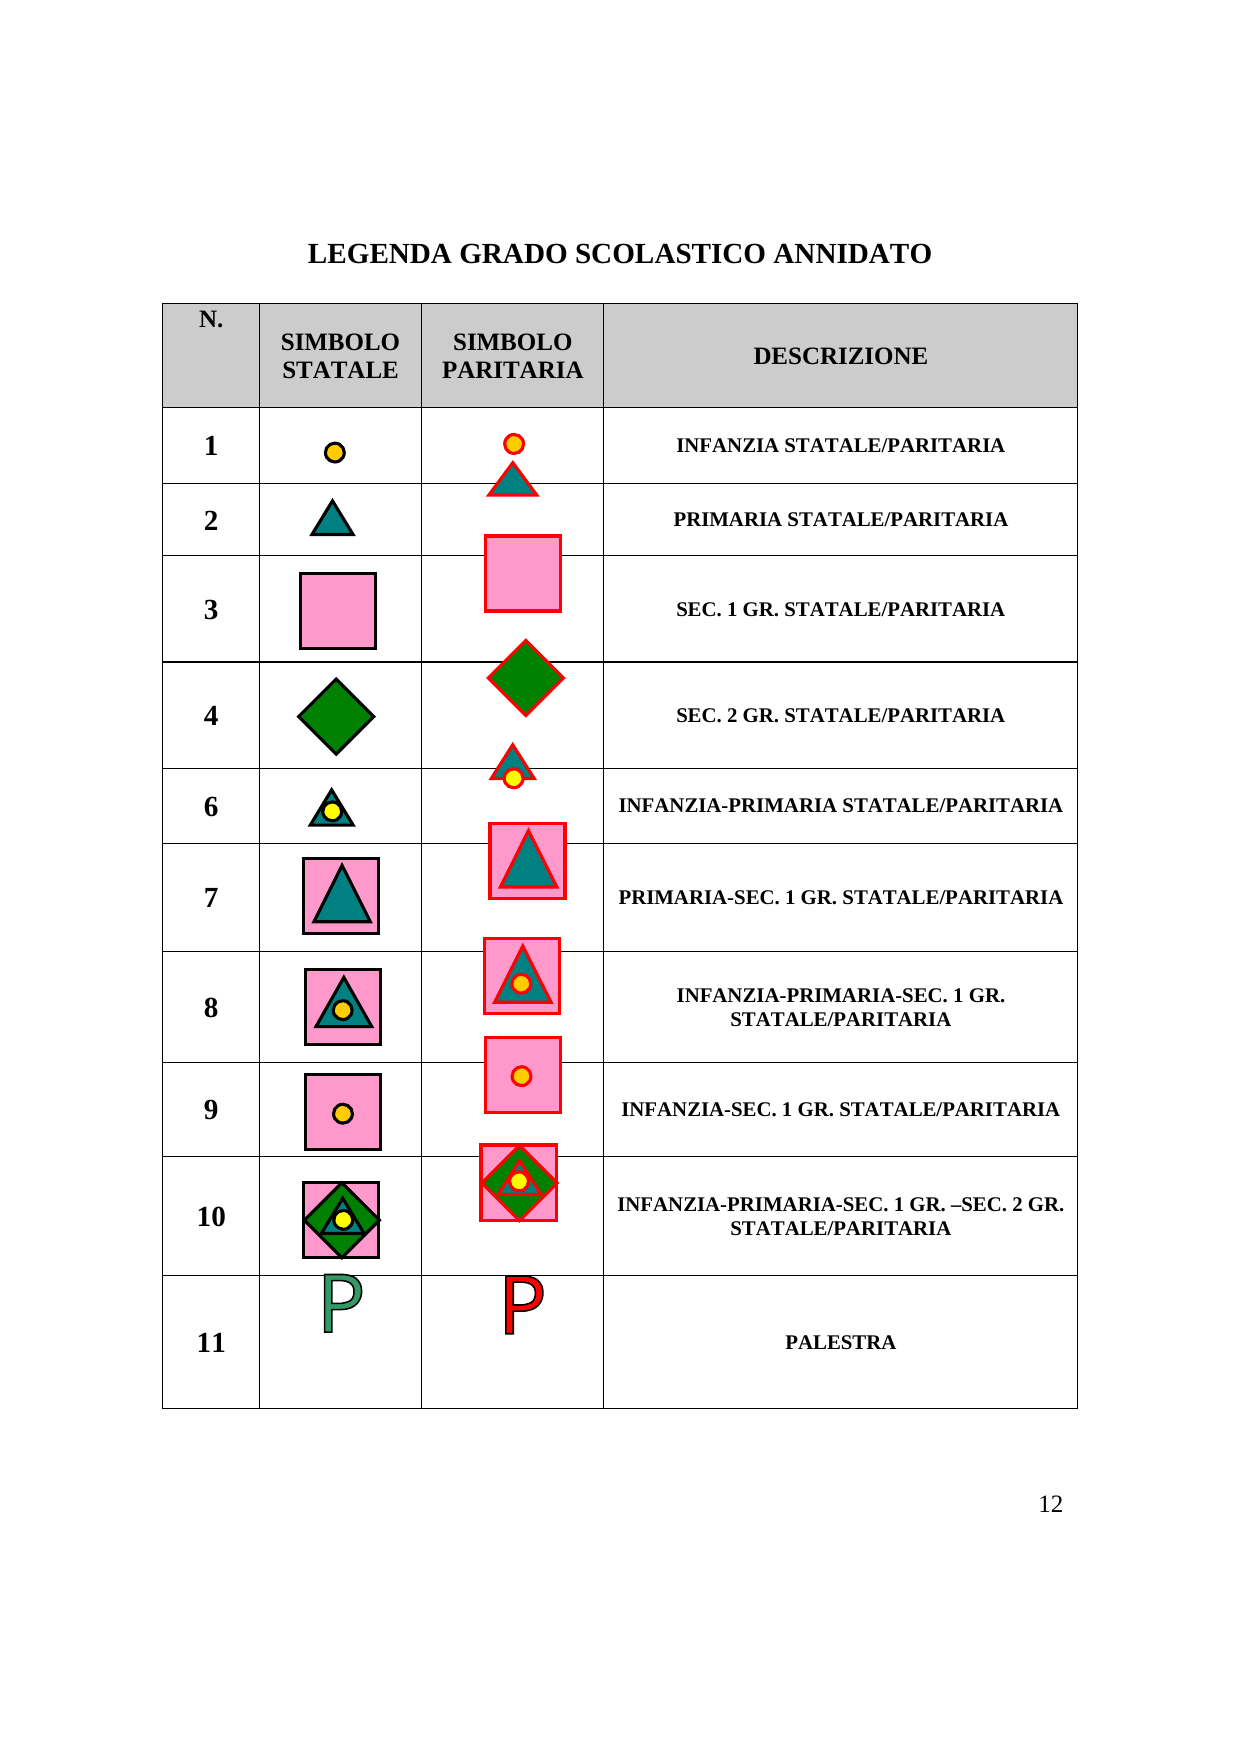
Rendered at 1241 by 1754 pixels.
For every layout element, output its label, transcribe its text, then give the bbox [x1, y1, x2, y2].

table_header N. [163, 304, 259, 407]
table_cell [260, 769, 421, 842]
table_cell 6 [163, 769, 259, 842]
table_cell [422, 952, 603, 1062]
table_cell INFANZIA-SEC. 1 GR. STATALE/PARITARIA [604, 1063, 1077, 1156]
table_cell 8 [163, 952, 259, 1062]
table_cell 4 [163, 663, 259, 767]
table_cell PRIMARIA-SEC. 1 GR. STATALE/PARITARIA [604, 844, 1077, 951]
table_cell [422, 769, 603, 842]
table_cell SEC. 1 GR. STATALE/PARITARIA [604, 556, 1077, 661]
table_cell PRIMARIA STATALE/PARITARIA [604, 484, 1077, 555]
table_cell [422, 484, 603, 555]
table_cell [422, 1063, 603, 1156]
table_cell INFANZIA-PRIMARIA STATALE/PARITARIA [604, 769, 1077, 842]
table_cell 3 [163, 556, 259, 661]
table_cell [260, 663, 421, 767]
table_header SIMBOLO STATALE [260, 304, 421, 407]
table_cell INFANZIA-PRIMARIA-SEC. 1 GR. STATALE/PARITARIA [604, 952, 1077, 1062]
table_cell 1 [163, 408, 259, 483]
table_cell 7 [163, 844, 259, 951]
table_cell INFANZIA-PRIMARIA-SEC. 1 GR. –SEC. 2 GR. STATALE/PARITARIA [604, 1157, 1077, 1274]
table_header SIMBOLO PARITARIA [422, 304, 603, 407]
table_cell 11 [163, 1276, 259, 1408]
text LEGENDA GRADO SCOLASTICO ANNIDATO [177, 236, 1063, 270]
table_cell [260, 952, 421, 1062]
table_cell [260, 484, 421, 555]
table_cell [260, 408, 421, 483]
table_cell [333, 1282, 353, 1302]
table_cell [260, 556, 421, 661]
table_cell [260, 844, 421, 951]
table_cell [260, 1063, 421, 1156]
table_cell INFANZIA STATALE/PARITARIA [604, 408, 1077, 483]
table_cell [422, 1276, 603, 1408]
table_cell [422, 663, 603, 767]
table_cell [422, 556, 603, 661]
table_cell [422, 1157, 603, 1274]
table_header DESCRIZIONE [604, 304, 1077, 407]
table_cell [422, 844, 603, 951]
table_cell 9 [163, 1063, 259, 1156]
table_cell [260, 1276, 421, 1408]
table_cell [422, 408, 603, 483]
table_cell SEC. 2 GR. STATALE/PARITARIA [604, 663, 1077, 767]
table_cell PALESTRA [604, 1276, 1077, 1408]
table_cell 10 [163, 1157, 259, 1274]
table_cell [515, 1283, 534, 1304]
table_cell [260, 1157, 421, 1274]
table_cell 2 [163, 484, 259, 555]
